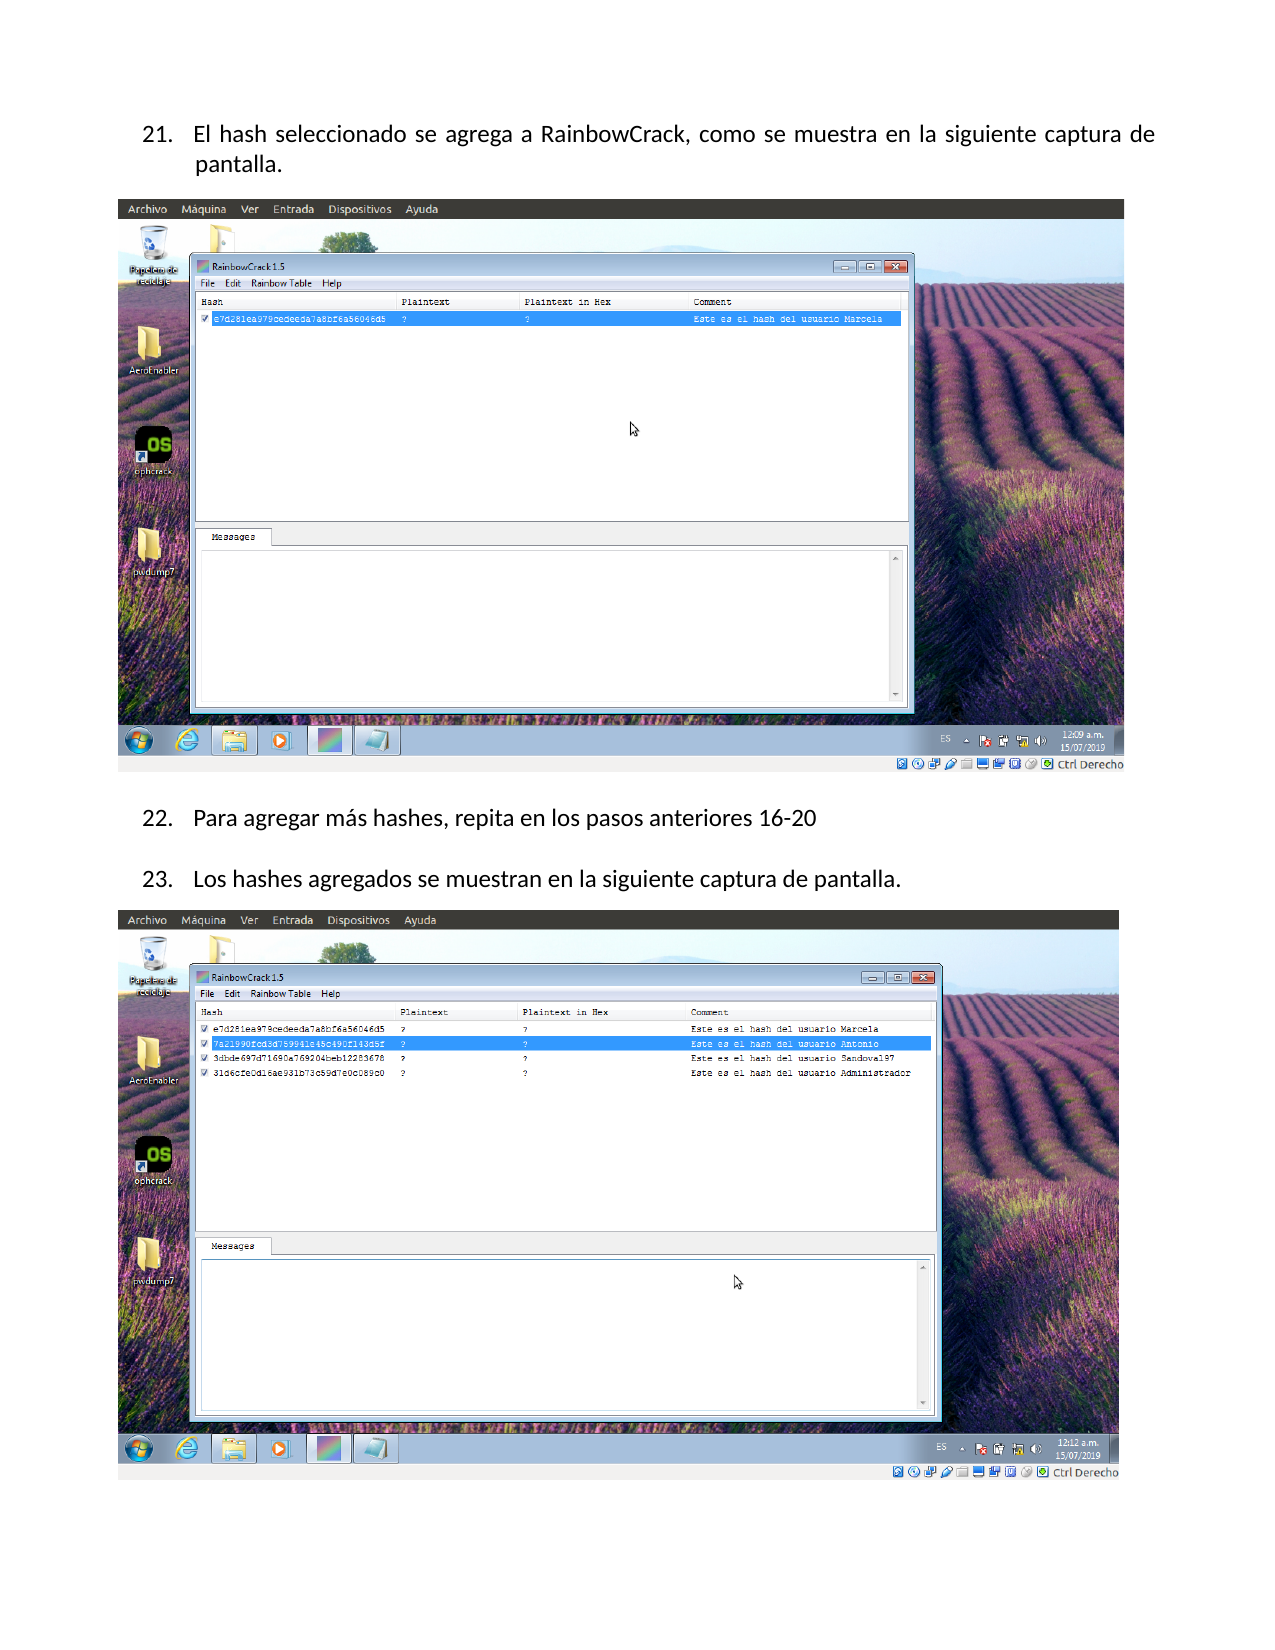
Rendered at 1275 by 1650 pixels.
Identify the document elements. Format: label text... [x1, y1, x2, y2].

list Para agregar más hashes, repita en los pasos anteriores 16-20 [142, 802, 1157, 832]
picture [118, 199, 1125, 772]
list Los hashes agregados se muestran en la siguiente captura de pantalla. [142, 863, 1157, 893]
list El hash seleccionado se agrega a RainbowCrack, como se muestra en la siguiente captura de pantalla. [142, 118, 1157, 179]
picture [118, 910, 1119, 1480]
